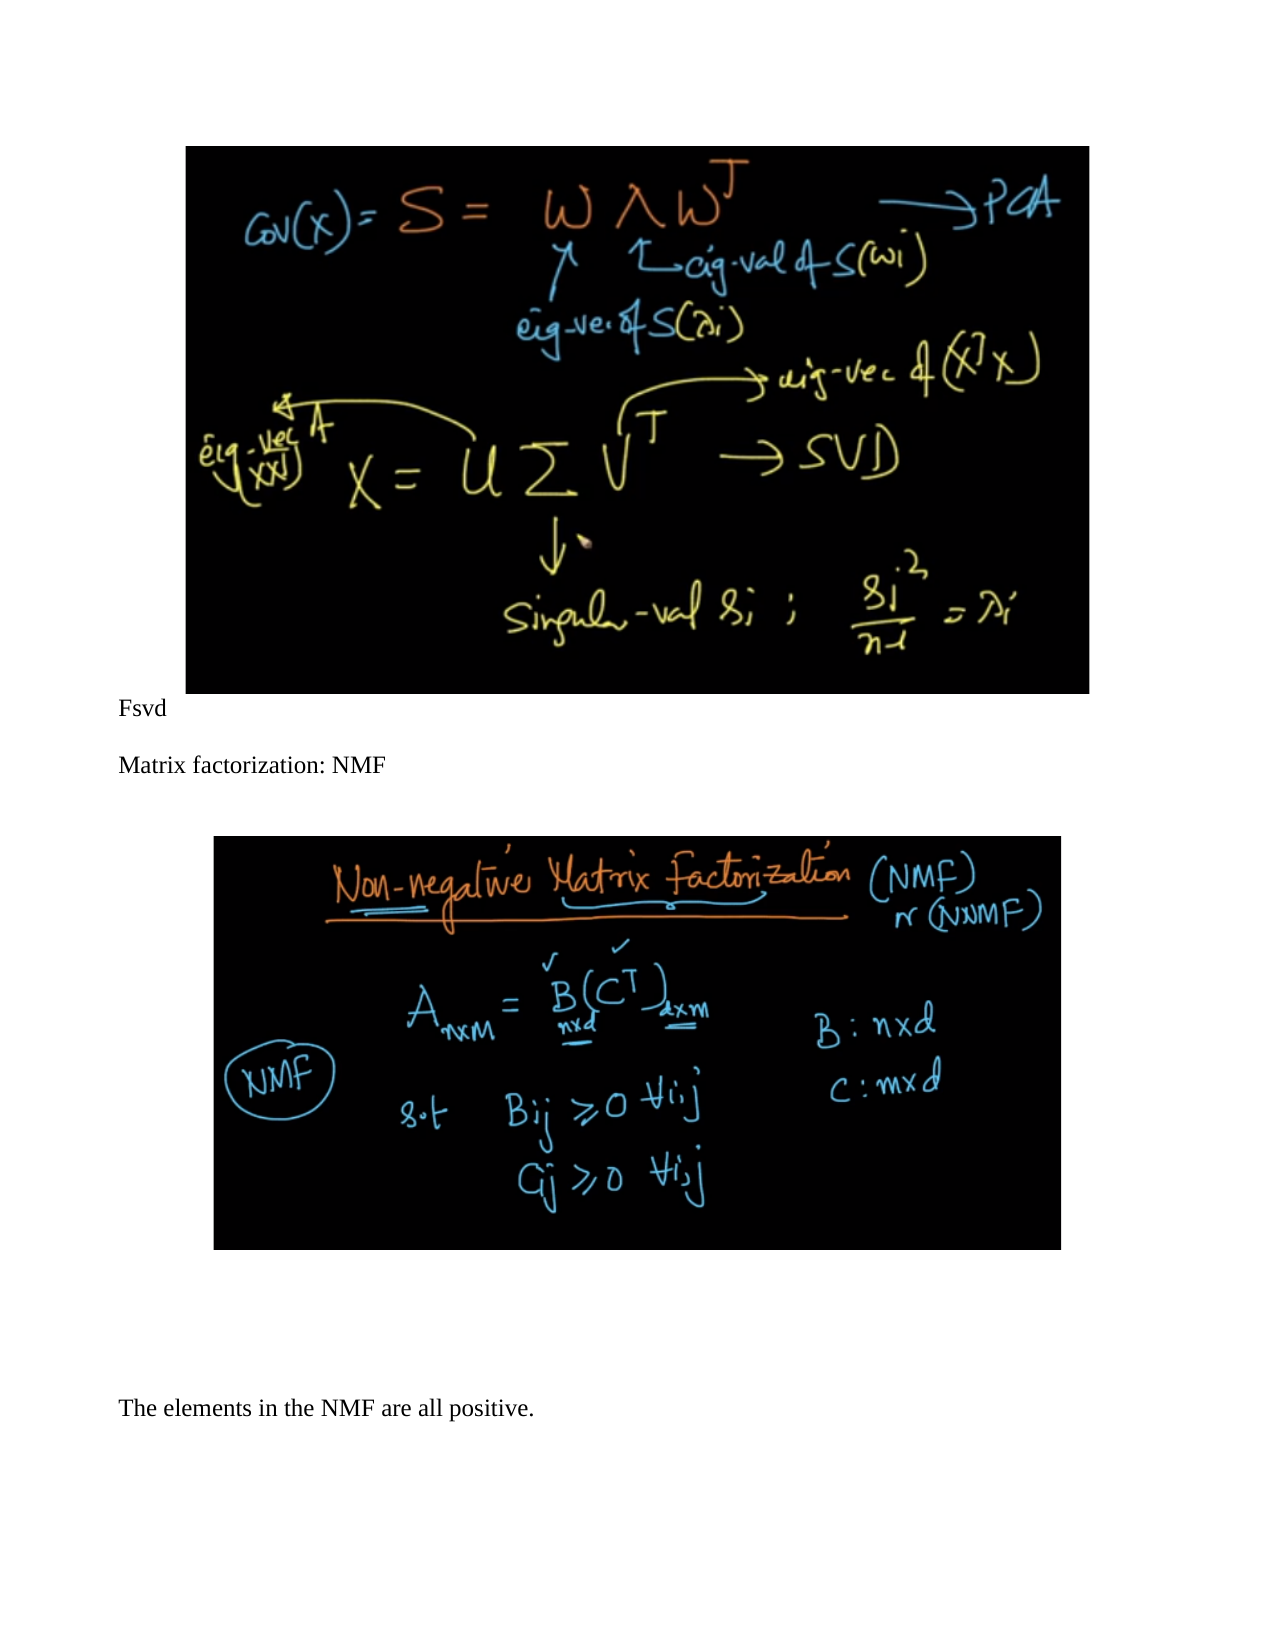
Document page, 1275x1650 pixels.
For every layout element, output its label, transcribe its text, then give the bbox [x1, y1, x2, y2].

text The elements in the NMF are all positive. [118, 1393, 1157, 1422]
text Fsvd [118, 147, 1157, 722]
picture [213, 836, 1062, 1250]
text Matrix factorization: NMF [118, 751, 1157, 779]
picture [185, 146, 1090, 694]
